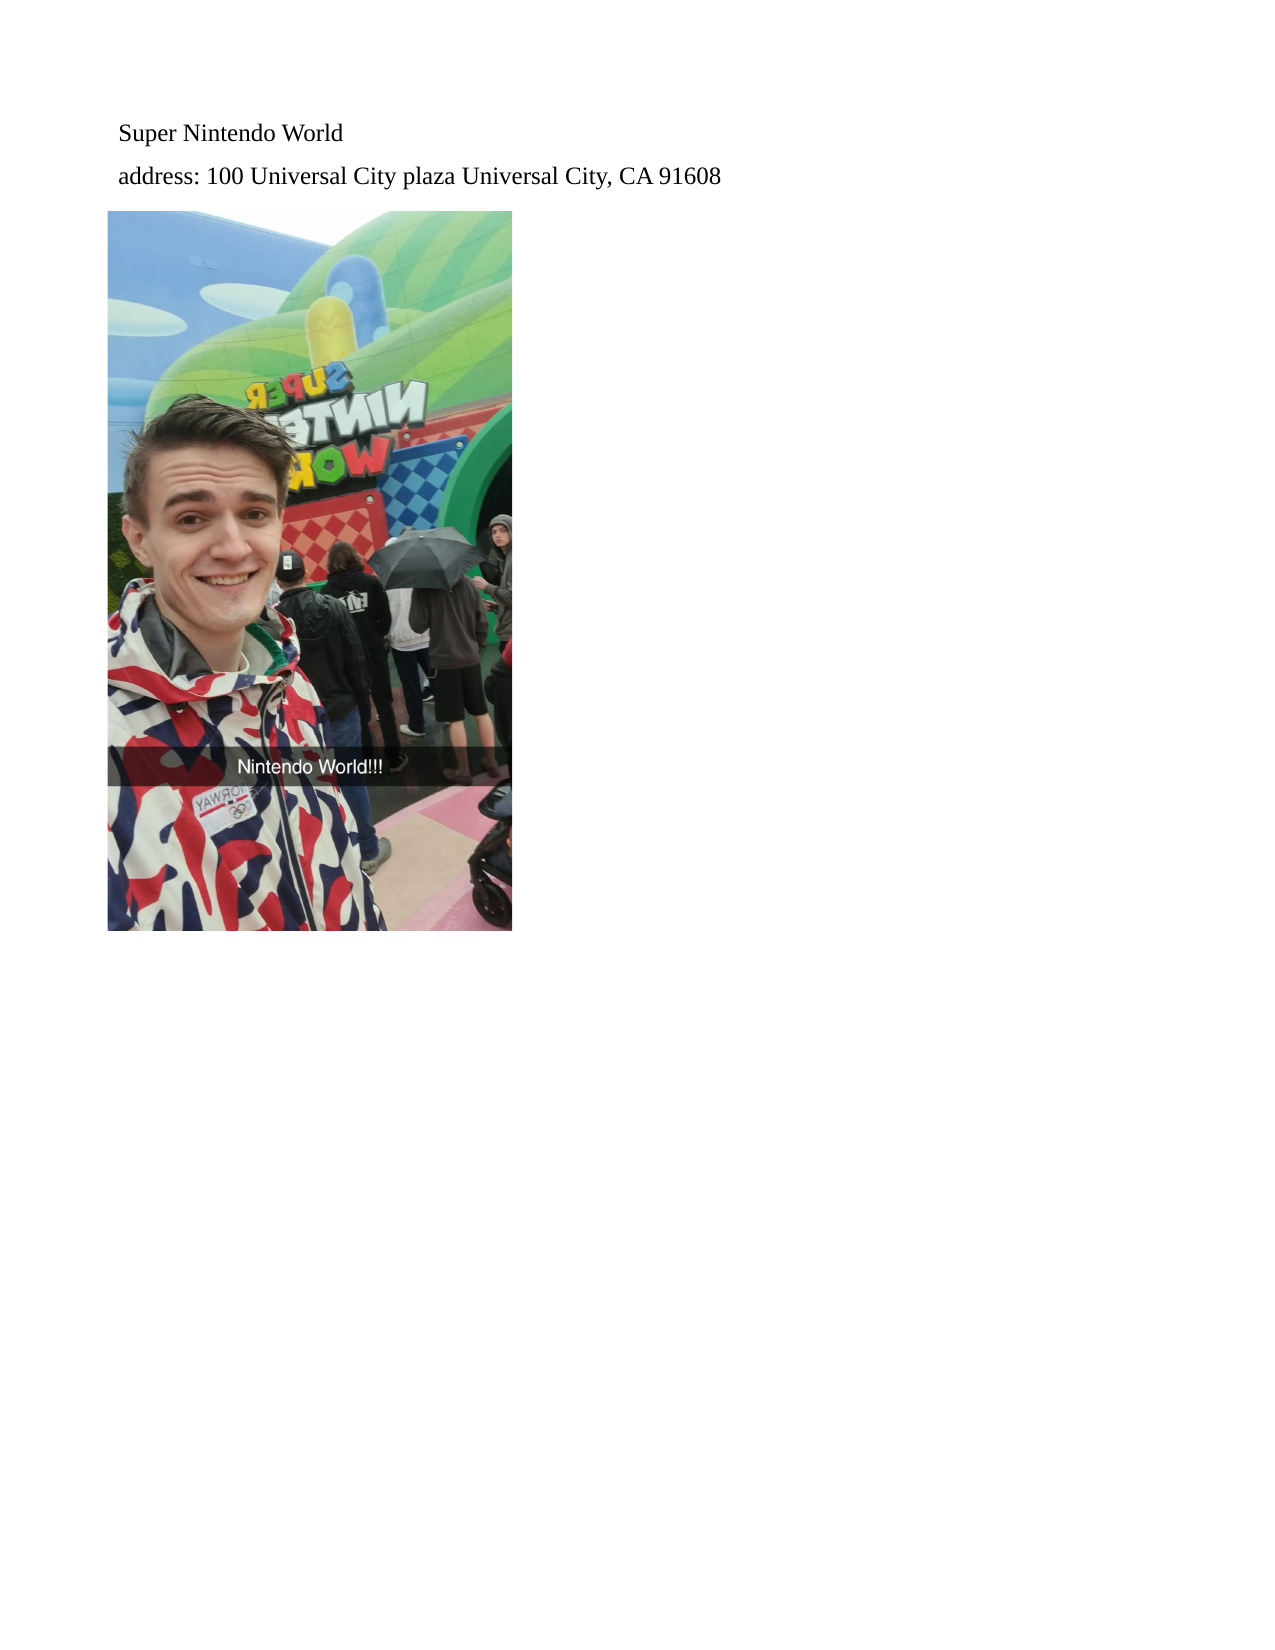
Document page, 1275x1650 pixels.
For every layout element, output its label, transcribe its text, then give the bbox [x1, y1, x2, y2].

picture [107, 211, 513, 931]
text address: 100 Universal City plaza Universal City, CA 91608 [118, 161, 1157, 190]
text Super Nintendo World [118, 118, 1157, 147]
